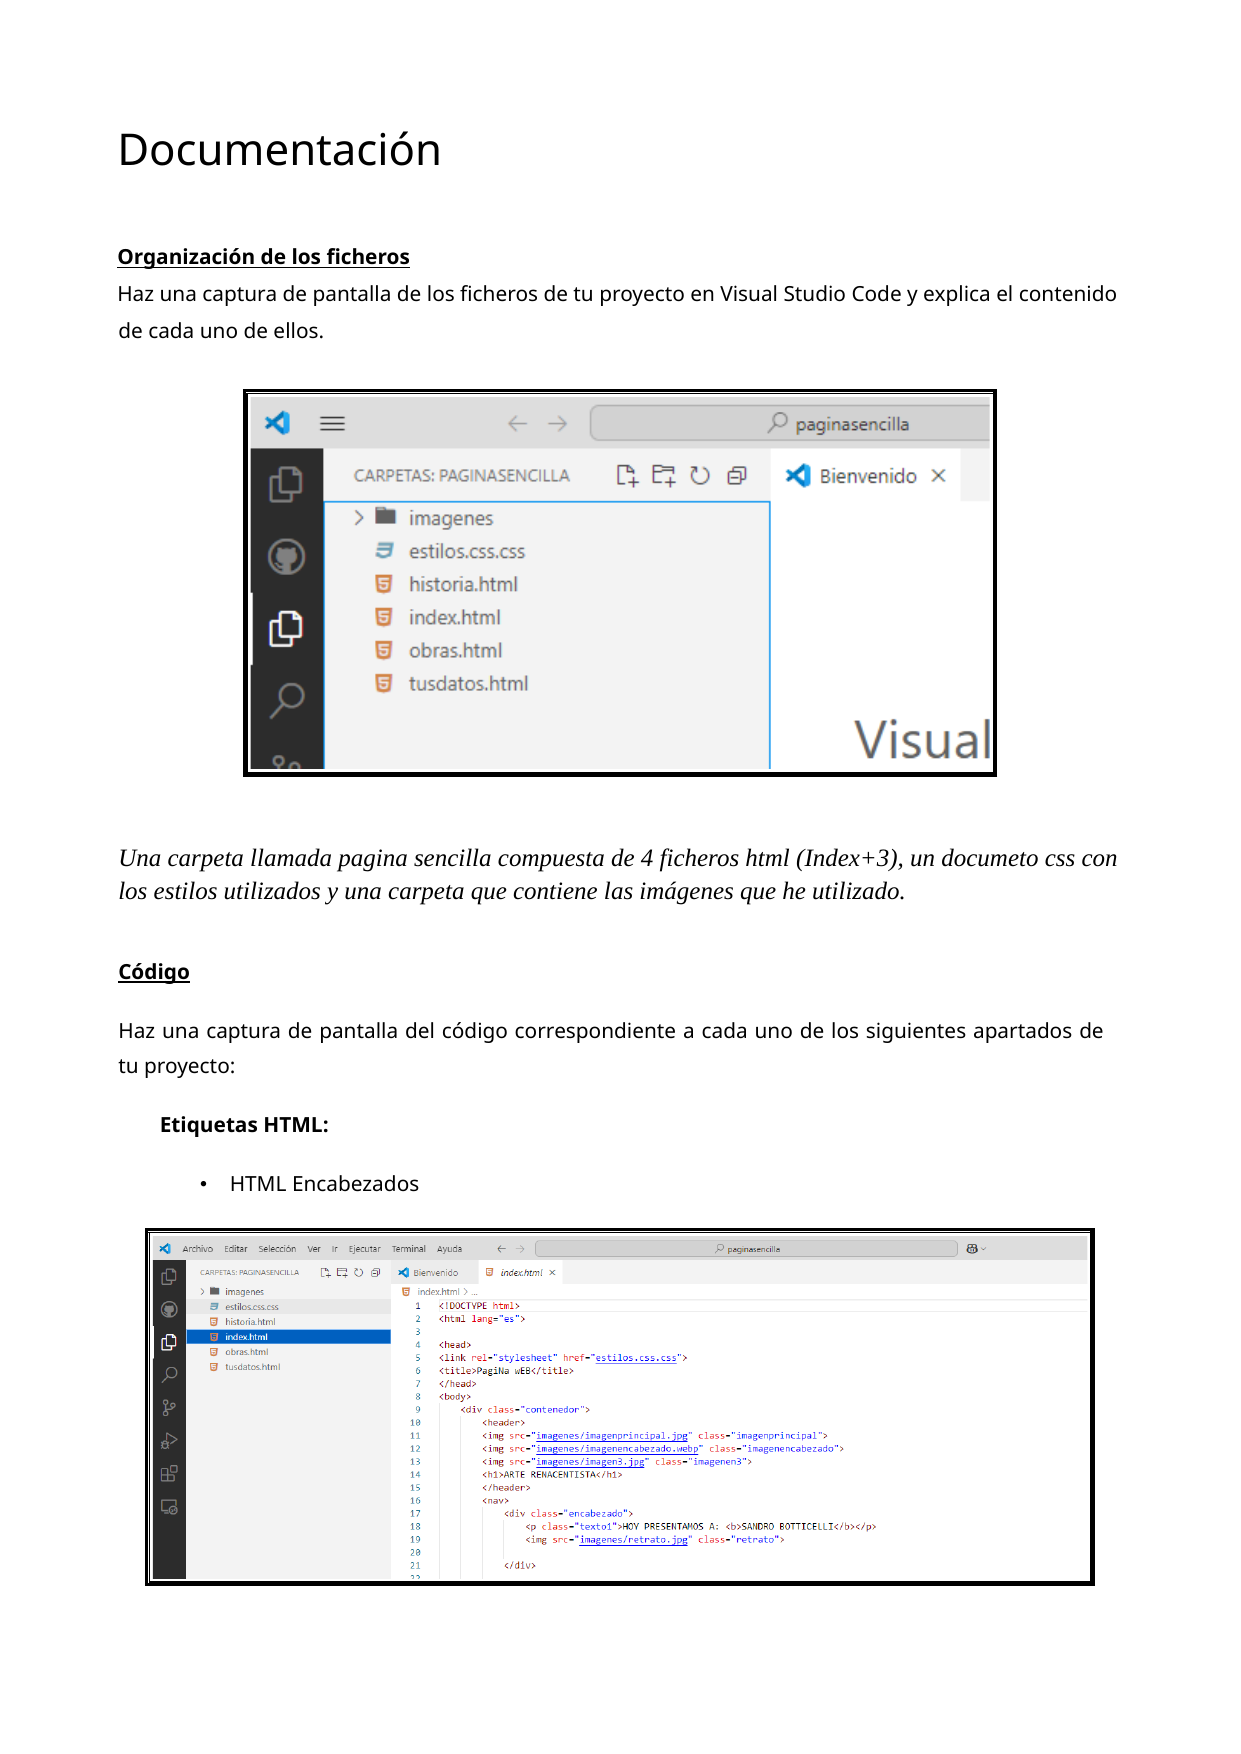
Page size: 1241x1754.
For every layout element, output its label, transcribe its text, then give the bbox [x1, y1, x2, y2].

text Haz una captura de pantalla de los ficheros de tu proyecto en Visual Studio Code y explica el contenido de cada uno de ellos. [117, 279, 1122, 344]
text Documentación [117, 118, 1122, 178]
text Etiquetas HTML: [159, 1110, 1106, 1139]
list HTML Encabezados [200, 1169, 1106, 1198]
text Haz una captura de pantalla del código correspondiente a cada uno de los siguientes apartados de tu proyecto: [118, 1016, 1106, 1080]
text Una carpeta llamada pagina sencilla compuesta de 4 ficheros html (Index+3), un documeto css con los estilos utilizados y una carpeta que contiene las imágenes que he utilizado. [118, 843, 1122, 938]
text Código [118, 957, 1106, 985]
picture [152, 1236, 1088, 1579]
picture [250, 397, 990, 769]
text Organización de los ficheros [117, 242, 1122, 271]
